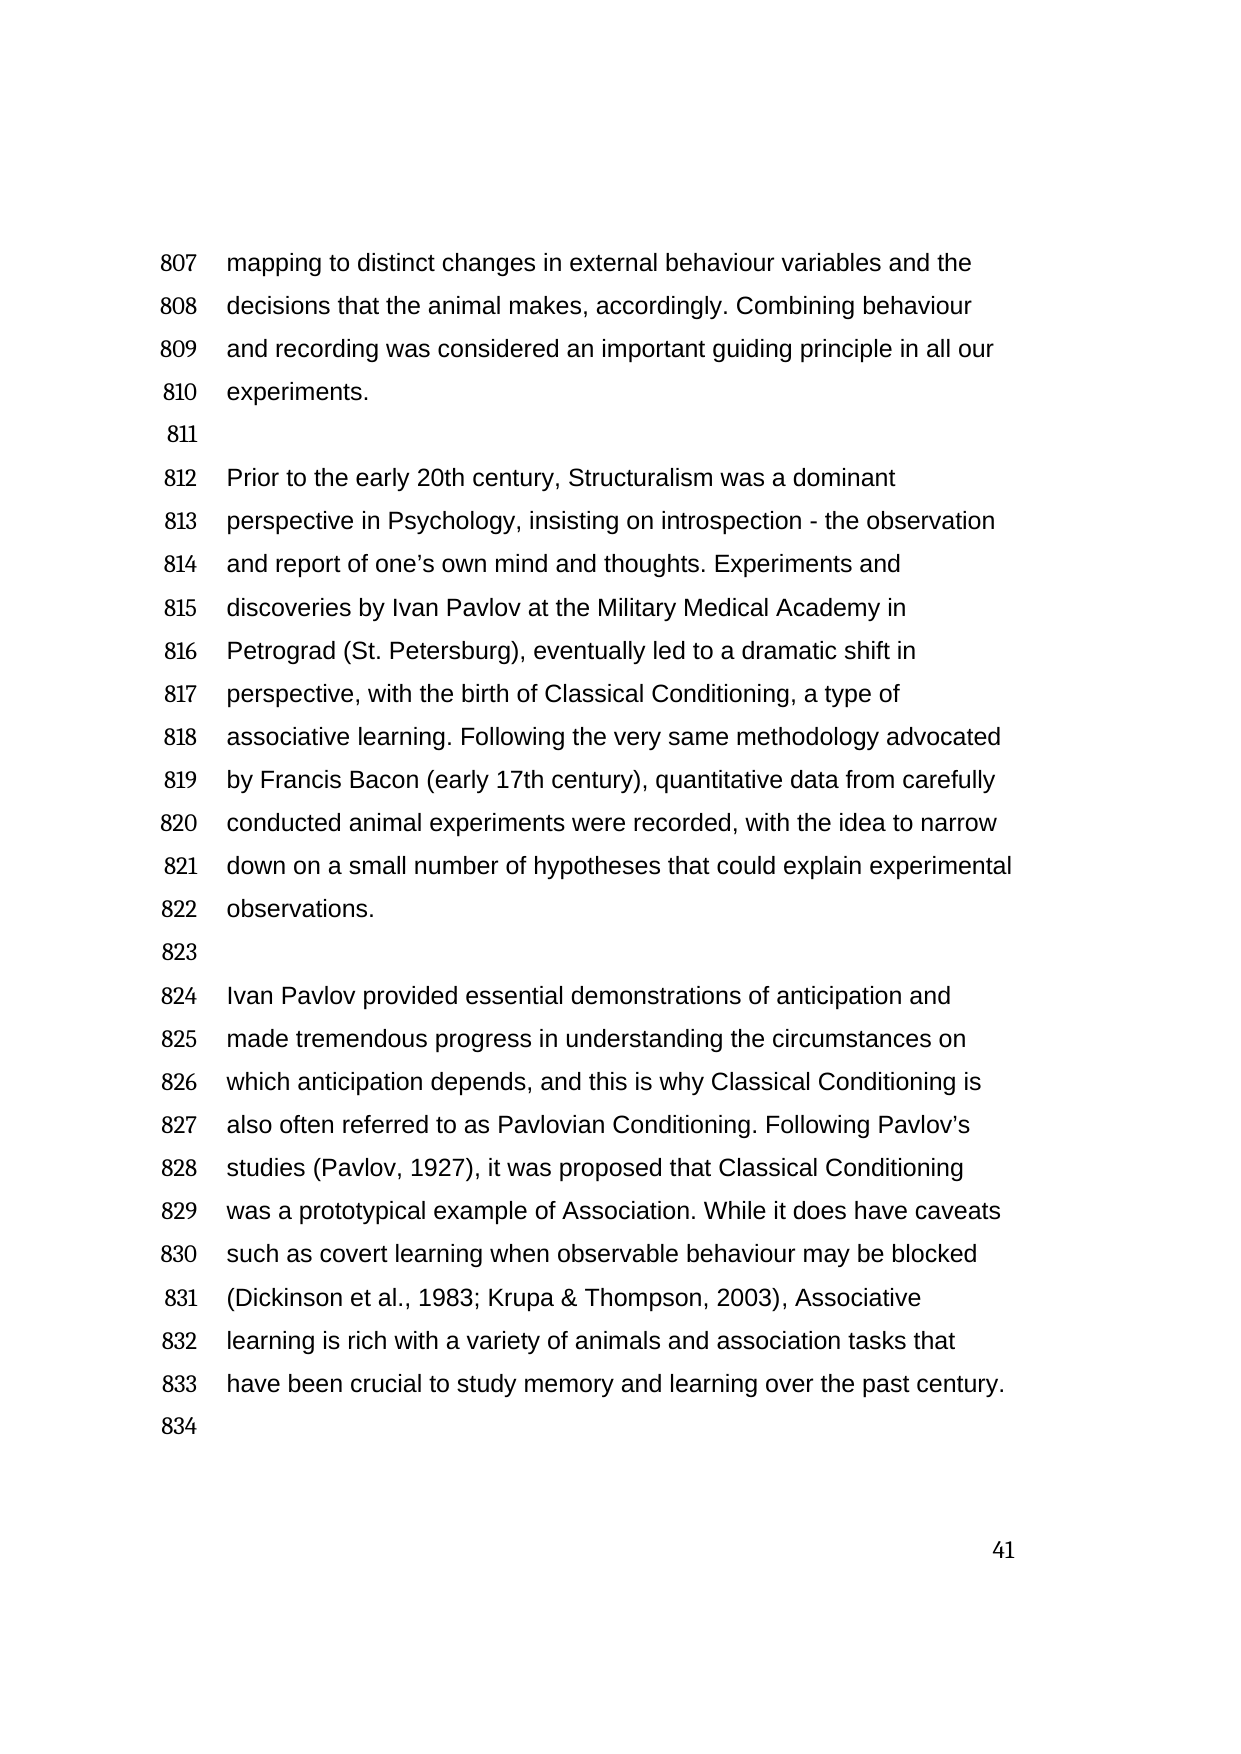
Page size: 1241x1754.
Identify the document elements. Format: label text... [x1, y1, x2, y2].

text mapping to distinct changes in external behaviour variables and the decisions that the animal makes, accordingly. Combining behaviour and recording was considered an important guiding principle in all our experiments. [226, 248, 1014, 406]
text Prior to the early 20th century, Structuralism was a dominant perspective in Psychology, insisting on introspection - the observation and report of one’s own mind and thoughts. Experiments and discoveries by Ivan Pavlov at the Military Medical Academy in Petrograd (St. Petersburg), eventually led to a dramatic shift in perspective, with the birth of Classical Conditioning, a type of associative learning. Following the very same methodology advocated by Francis Bacon (early 17th century), quantitative data from carefully conducted animal experiments were recorded, with the idea to narrow down on a small number of hypotheses that could explain experimental observations. [226, 463, 1014, 923]
text Ivan Pavlov provided essential demonstrations of anticipation and made tremendous progress in understanding the circumstances on which anticipation depends, and this is why Classical Conditioning is also often referred to as Pavlovian Conditioning. Following Pavlov’s studies (Pavlov, 1927)⁠, it was proposed that Classical Conditioning was a prototypical example of Association. While it does have caveats such as covert learning when observable behaviour may be blocked (Dickinson et al., 1983; Krupa & Thompson, 2003)⁠, Associative learning is rich with a variety of animals and association tasks that have been crucial to study memory and learning over the past century. [226, 981, 1014, 1398]
